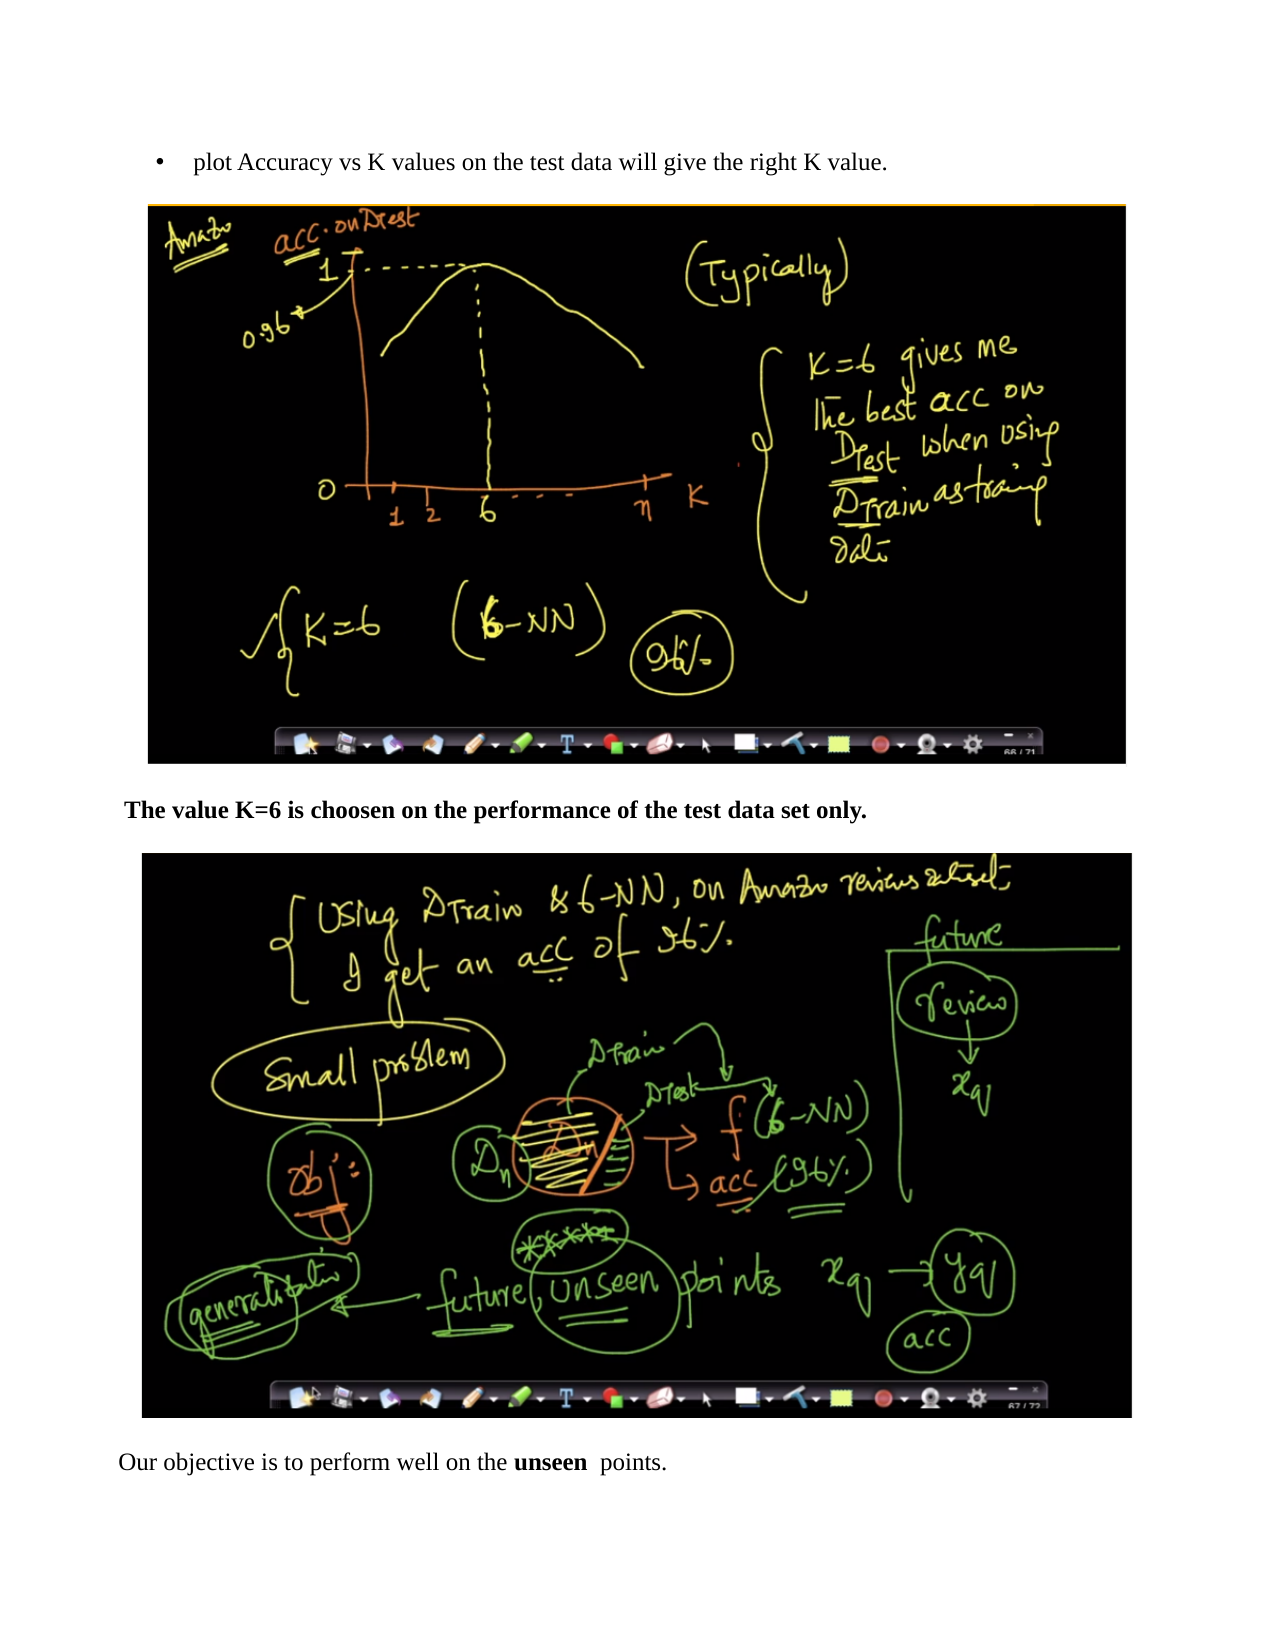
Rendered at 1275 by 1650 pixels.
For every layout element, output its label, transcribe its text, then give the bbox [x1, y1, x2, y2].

text The value K=6 is choosen on the performance of the test data set only. [118, 796, 1157, 824]
picture [147, 204, 1128, 767]
picture [141, 853, 1134, 1418]
list plot Accuracy vs K values on the test data will give the right K value. [156, 147, 1157, 176]
text Our objective is to perform well on the unseen points. [118, 1447, 1157, 1476]
